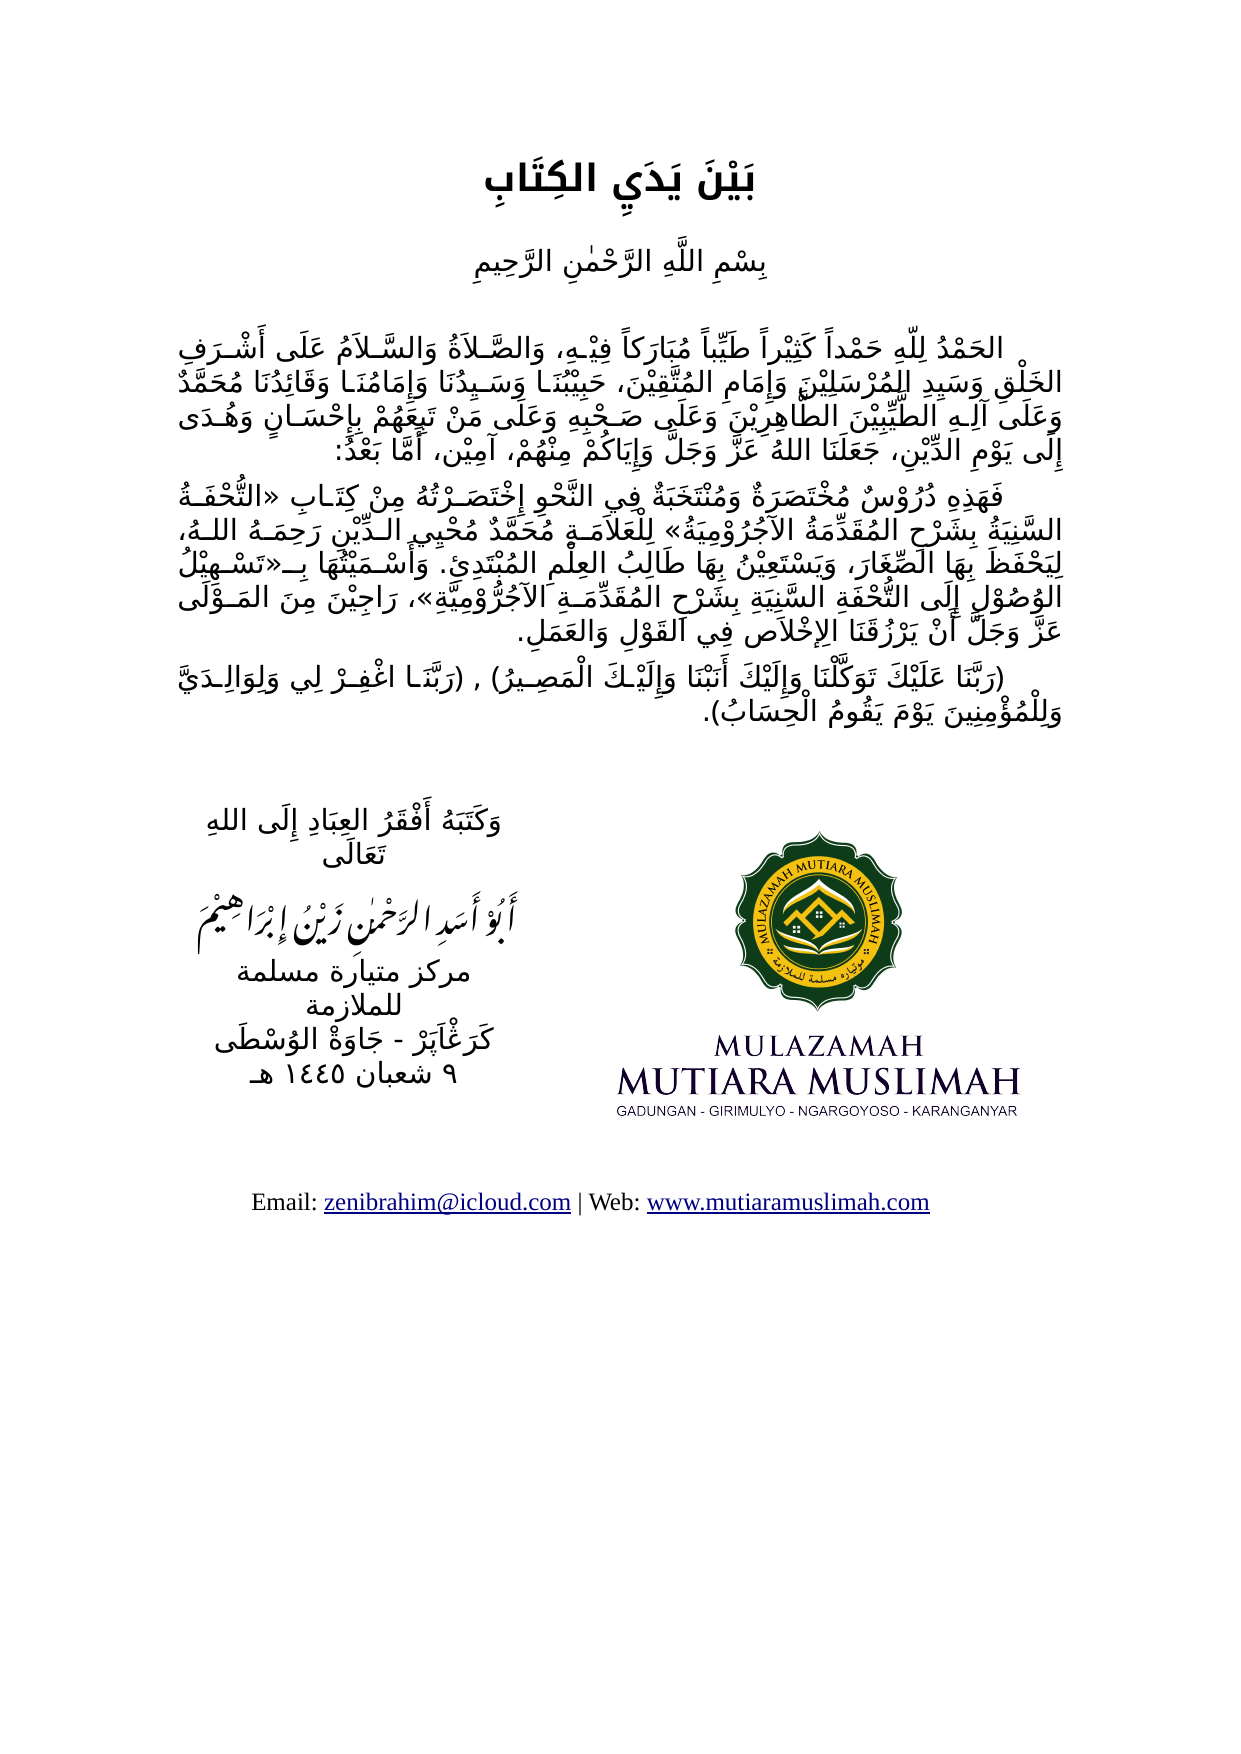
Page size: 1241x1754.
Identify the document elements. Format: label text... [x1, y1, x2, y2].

text الحَمْدُ لِلّهِ حَمْداً كَثِيْراً طَيِّباً مُبَارَكاً فِيْهِ، وَالصَّلاَةُ وَالسَّلاَمُ عَلَى أَشْرَفِ الخَلْقِ وَسَيِدِ المُرْسَلِيْنَ وَإِمَامِ المُتَّقِيْنَ، حَبِيْبُنَا وَسَيِدُنَا وَإِمَامُنَا وَقَائِدُنَا مُحَمَّدٌ وَعَلَى آلِهِ الطَّيِّبِيْنَ الطَّاهِرِيْنَ وَعَلَى صَحْبِهِ وَعَلَى مَنْ تَبِعَهُمْ بِإِحْسَانٍ وَهُدَى إِلَى يَوْمِ الدِّيْنِ، جَعَلَنَا اللهُ عَزَّ وَجَلَّ وَإِيَاكُمْ مِنْهُمْ، آمِيْن، أَمَّا بَعْدُ: [177, 331, 1063, 467]
text ﴿رَبَّنَا عَلَيْكَ تَوَكَّلْنَا وَإِلَيْكَ أَنَبْنَا وَإِلَيْكَ الْمَصِيرُ﴾ , ﴿رَبَّنَا اغْفِرْ لِي وَلِوَالِدَيَّ وَلِلْمُؤْمِنِينَ يَوْمَ يَقُومُ الْحِسَابُ﴾. [177, 661, 1063, 728]
text بِسْمِ اللَّهِ الرَّحْمٰنِ الرَّحِيمِ [177, 245, 1063, 279]
picture [616, 829, 1021, 1116]
subtitle بَيْنَ يَدَيِ الكِتَابِ [177, 143, 1063, 214]
text Email: zenibrahim@icloud.com | Web: www.mutiaramuslimah.com [177, 1187, 1063, 1216]
text فَهَذِهِ دُرُوْسٌ مُخْتَصَرَةٌ وَمُنْتَخَبَةٌ فِي النَّحْوِ إِخْتَصَرْتُهُ مِنْ كِتَابِ «التُّحْفَةُ السَّنِيَةُ بِشَرْحِ المُقَدِّمَةُ الآجُرُوْمِيَةُ» لِلْعَلاَمَةِ مُحَمَّدٌ مُحْيِي الدِّيْنِ رَحِمَهُ اللهُ، لِيَحْفَظَ بِهَا الصِّغَارَ، وَيَسْتَعِيْنُ بِهَا طَالِبُ العِلْمِ المُبْتَدِئِ. وَأَسْمَيْتُهَا بِـ«تَسْهِيْلُ الوُصُوْلِ إِلَى التُّحْفَةِ السَّنِيَةِ بِشَرْحِ المُقَدِّمَةِ الآجُرُّوْمِيَّةِ»، رَاجِيْنَ مِنَ المَوْلَى عَزَّ وَجَلَّ أَنْ يَرْزُقَنَا الِإخْلاَص فِي القَوْلِ وَالعَمَلِ. [177, 479, 1063, 649]
